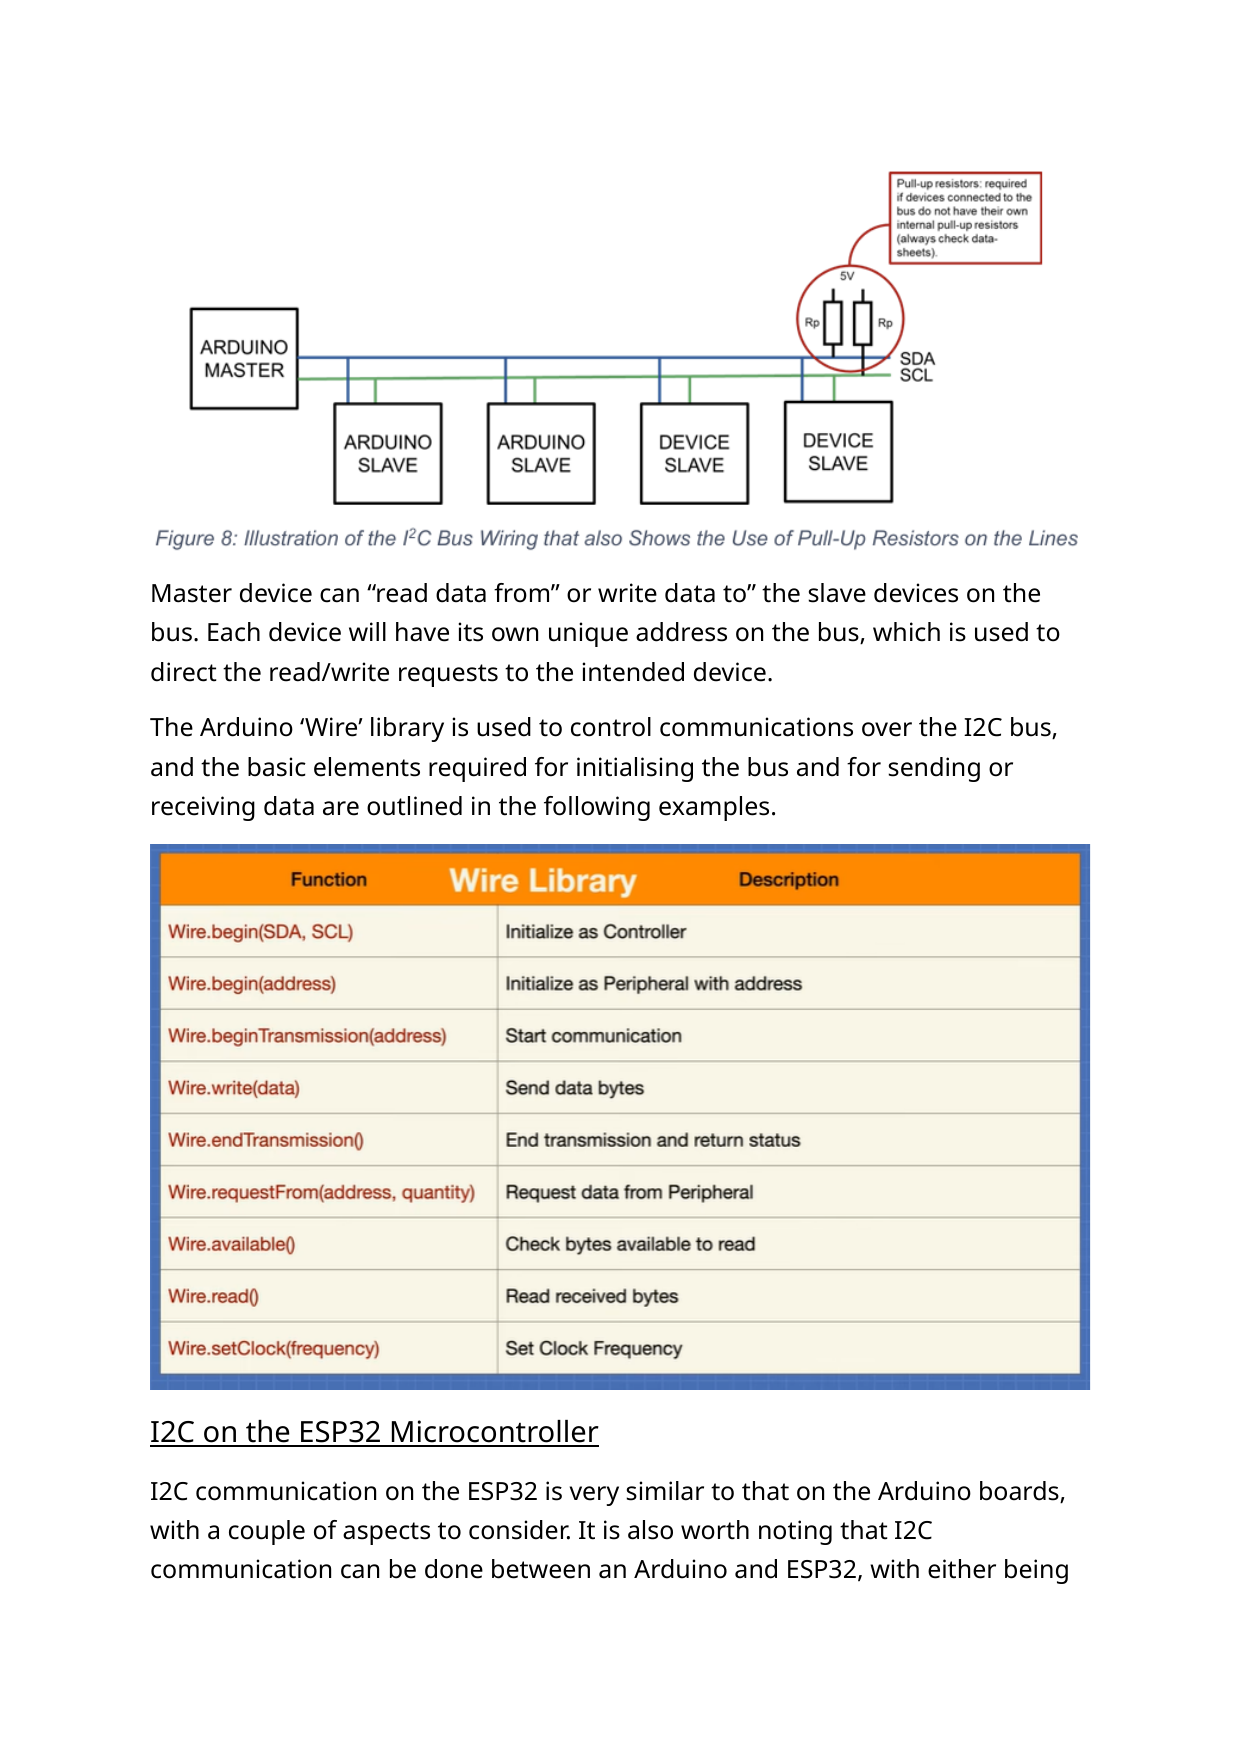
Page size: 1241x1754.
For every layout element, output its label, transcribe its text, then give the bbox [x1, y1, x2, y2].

text The Arduino ‘Wire’ library is used to control communications over the I2C bus, and the basic elements required for initialising the bus and for sending or receiving data are outlined in the following examples. [150, 710, 1090, 822]
text Master device can “read data from” or write data to” the slave devices on the bus. Each device will have its own unique address on the bus, which is used to direct the read/write requests to the intended device. [150, 576, 1090, 688]
text I2C communication on the ESP32 is very similar to that on the Arduino boards, with a couple of aspects to consider. It is also worth noting that I2C communication can be done between an Arduino and ESP32, with either being [150, 1473, 1090, 1586]
text I2C on the ESP32 Microcontroller [150, 1411, 1090, 1451]
